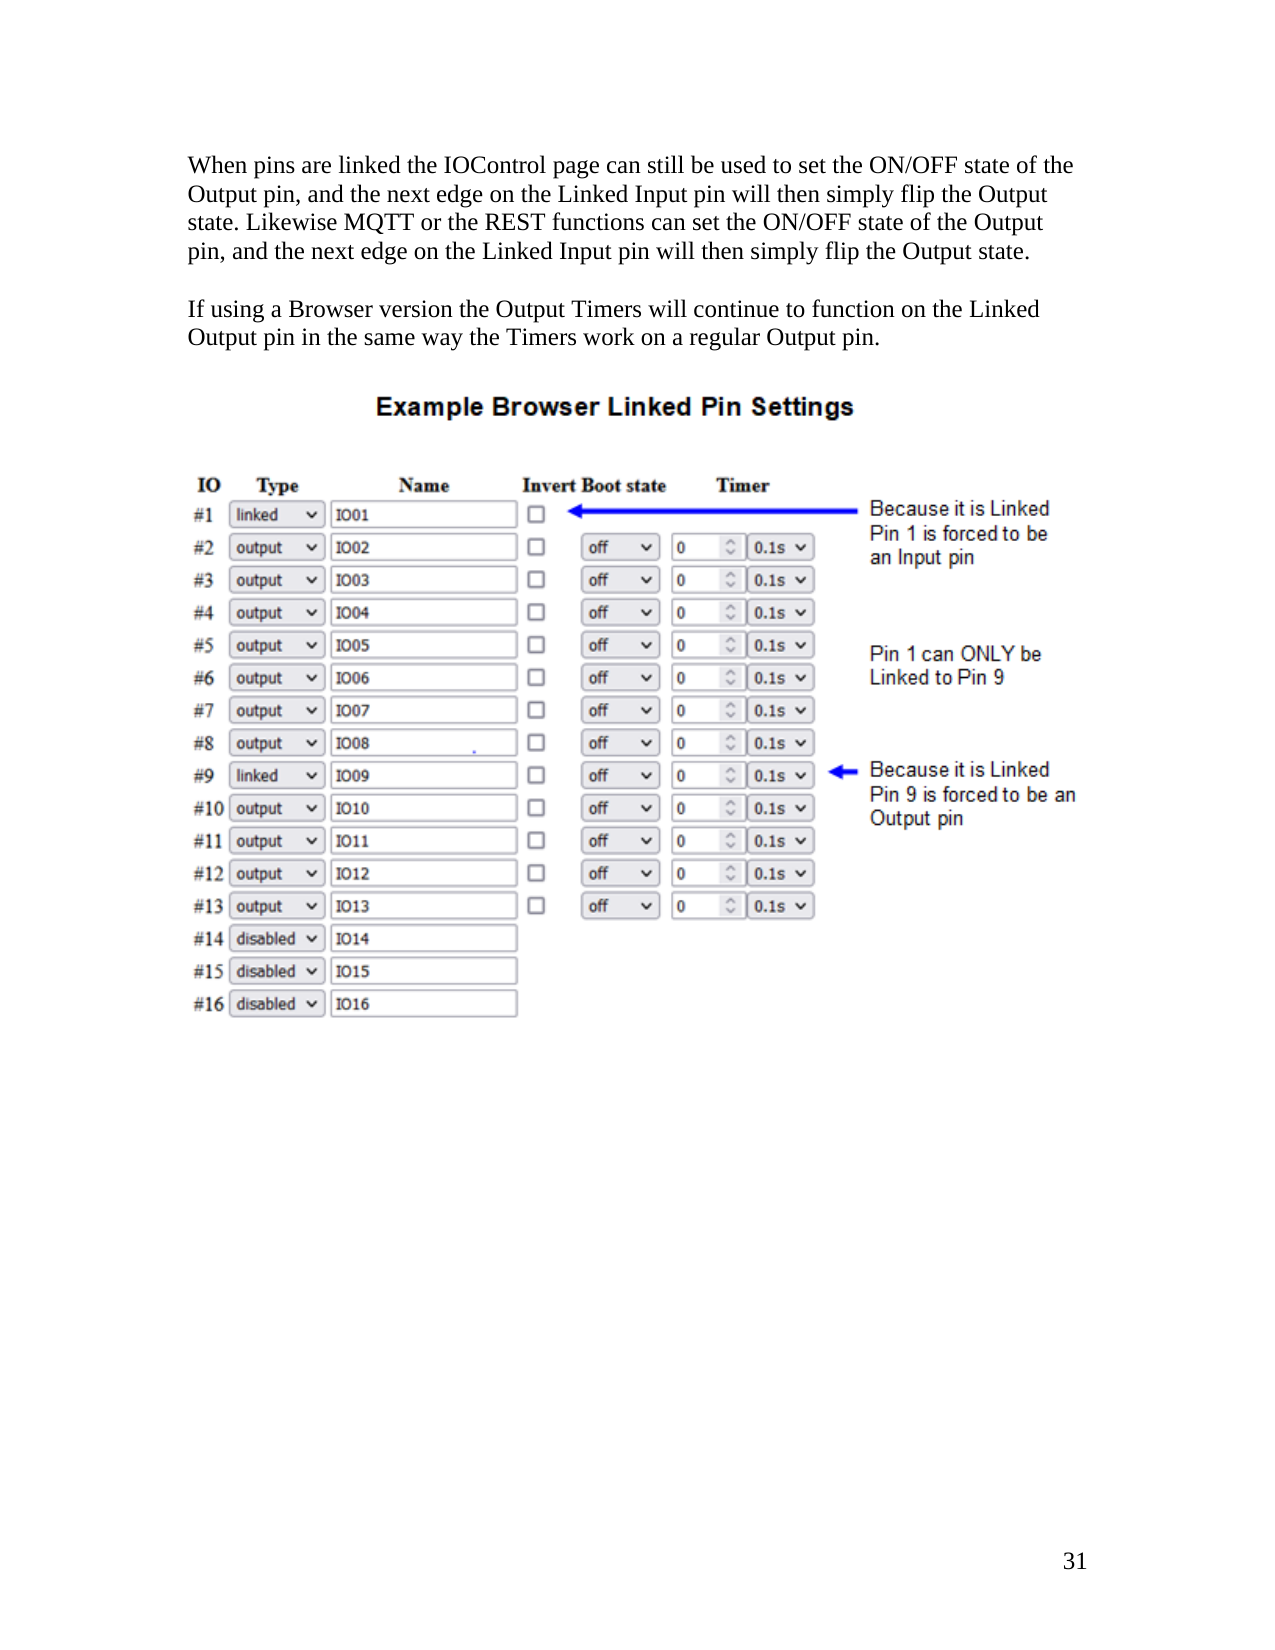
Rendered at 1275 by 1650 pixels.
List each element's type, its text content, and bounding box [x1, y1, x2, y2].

picture [187, 380, 1089, 1024]
text If using a Browser version the Output Timers will continue to function on the Linked Output pin in the same way the Timers work on a regular Output pin. [187, 294, 1087, 351]
text When pins are linked the IOControl page can still be used to set the ON/OFF state of the Output pin, and the next edge on the Linked Input pin will then simply flip the Output state. Likewise MQTT or the REST functions can set the ON/OFF state of the Output pin, and the next edge on the Linked Input pin will then simply flip the Output state. [187, 150, 1087, 265]
